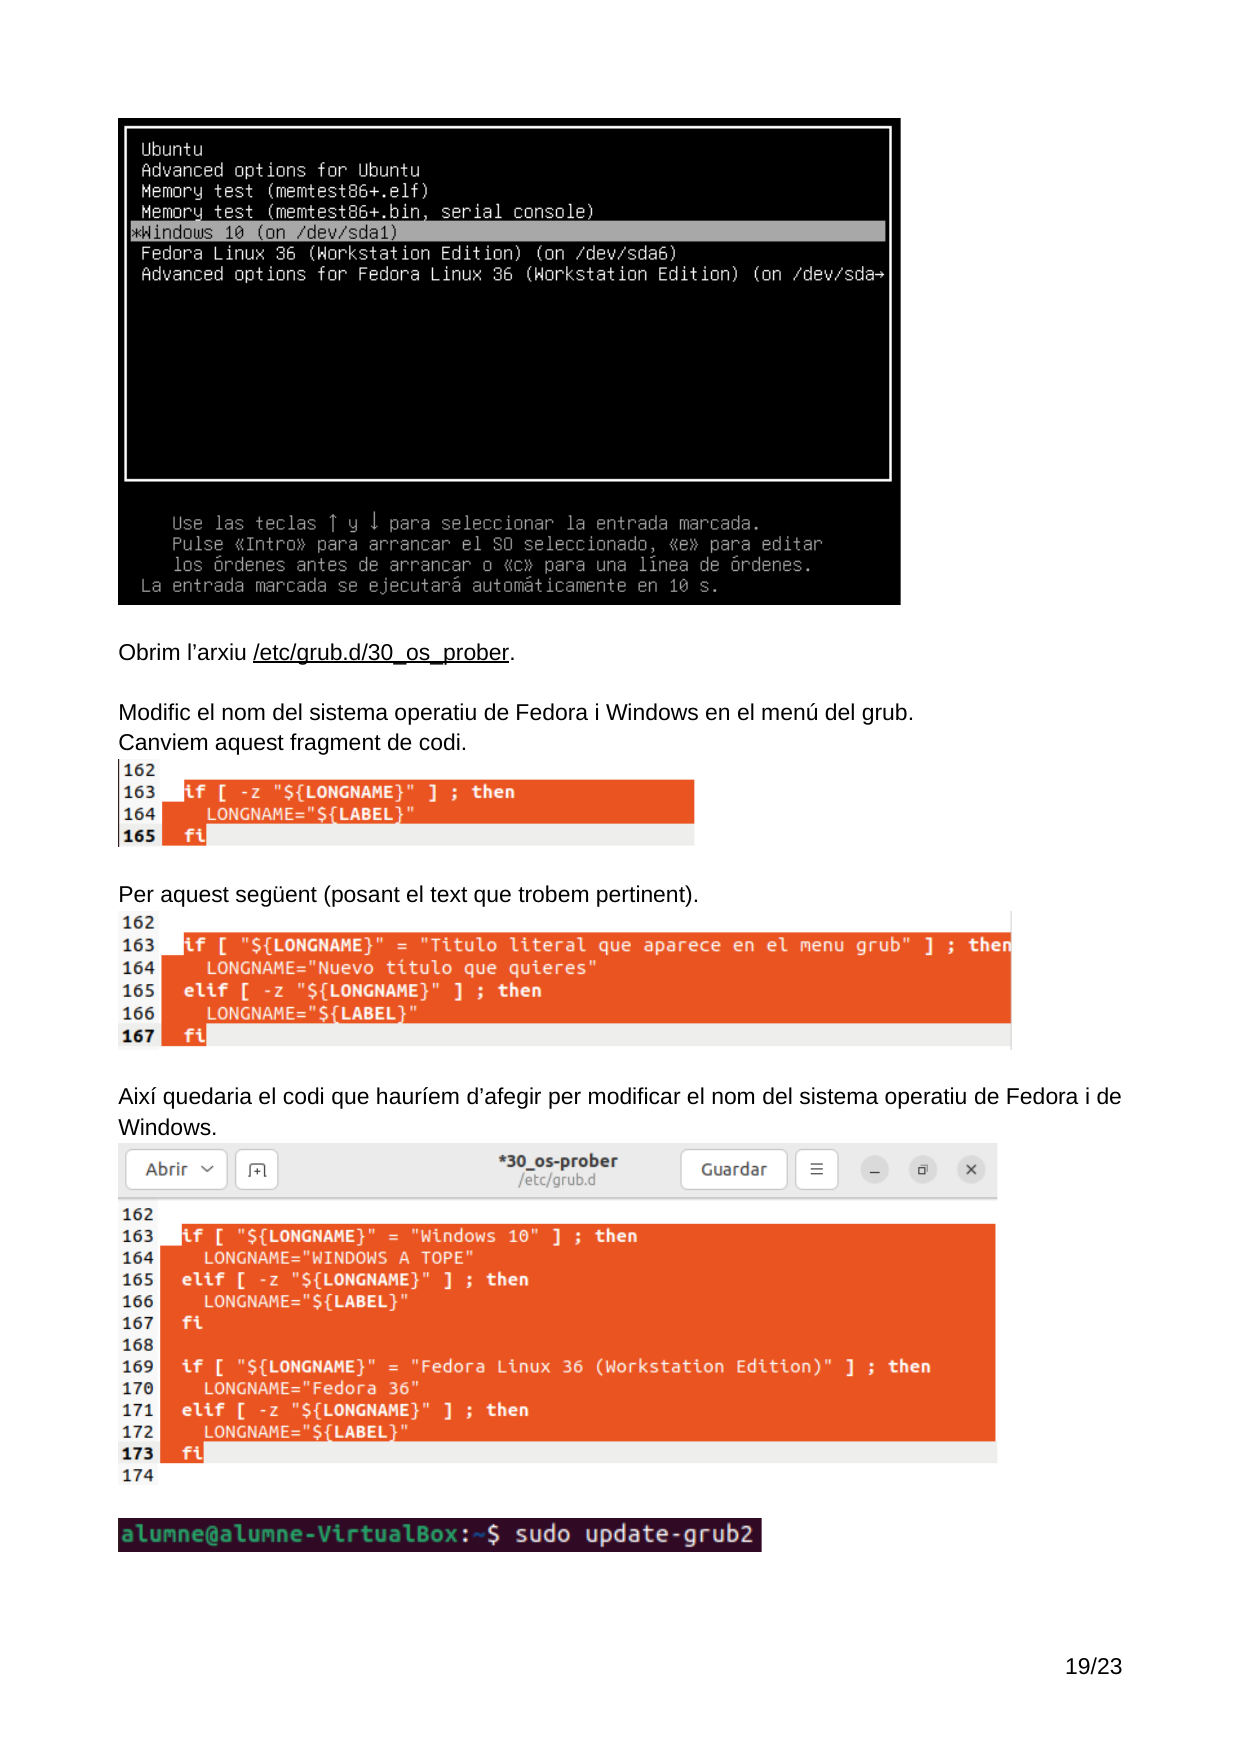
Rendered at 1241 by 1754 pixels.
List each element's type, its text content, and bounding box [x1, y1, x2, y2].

picture [118, 759, 695, 847]
picture [118, 118, 901, 605]
text Canviem aquest fragment de codi. [118, 729, 1122, 755]
text Obrim l’arxiu /etc/grub.d/30_os_prober. [118, 638, 1122, 665]
text Per aquest següent (posant el text que trobem pertinent). [118, 881, 1122, 907]
picture [118, 1518, 762, 1552]
picture [118, 911, 1012, 1050]
picture [118, 1143, 998, 1485]
text Modific el nom del sistema operatiu de Fedora i Windows en el menú del grub. [118, 699, 1122, 725]
text Així quedaria el codi que hauríem d’afegir per modificar el nom del sistema operatiu de Fedora i de Windows. [118, 1083, 1122, 1140]
